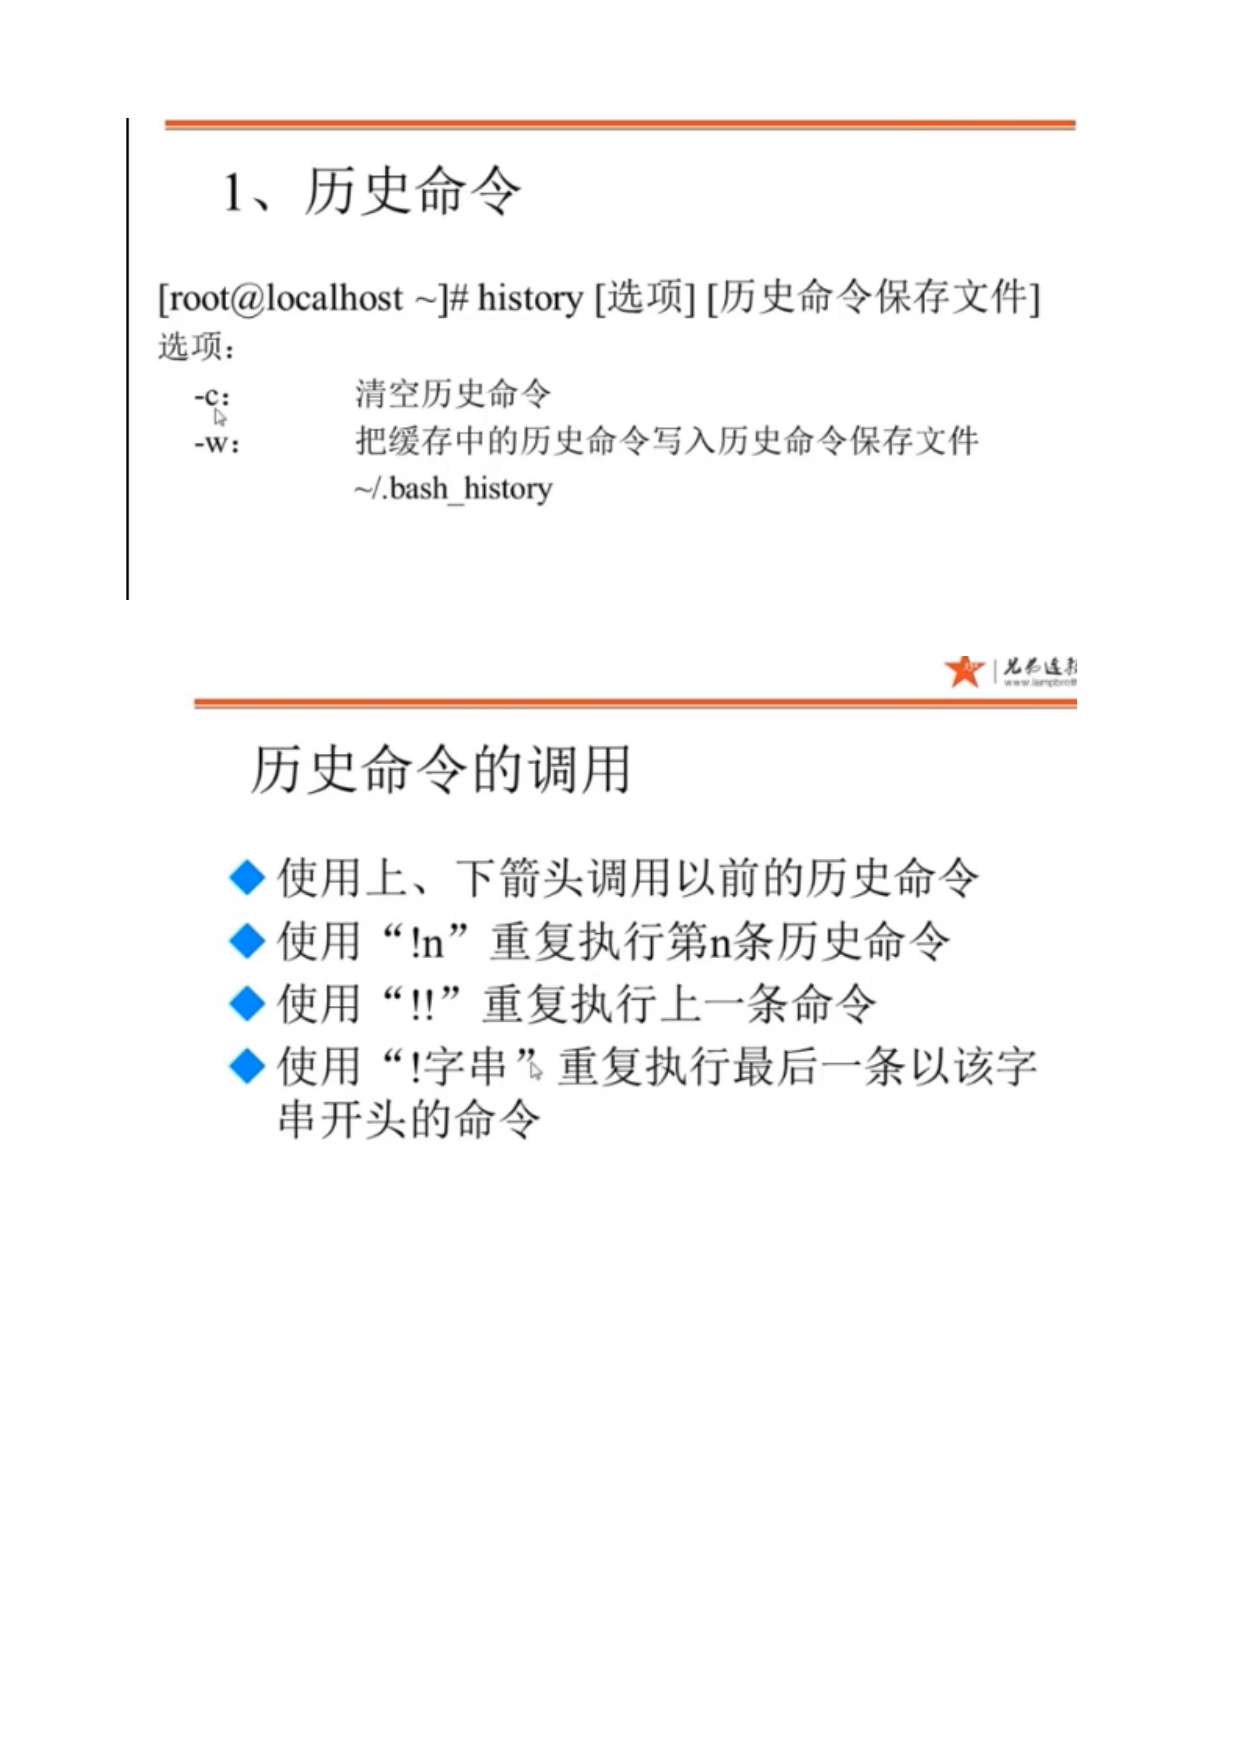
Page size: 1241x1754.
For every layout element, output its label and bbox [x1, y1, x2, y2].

picture [163, 656, 1078, 1279]
picture [126, 118, 1114, 600]
